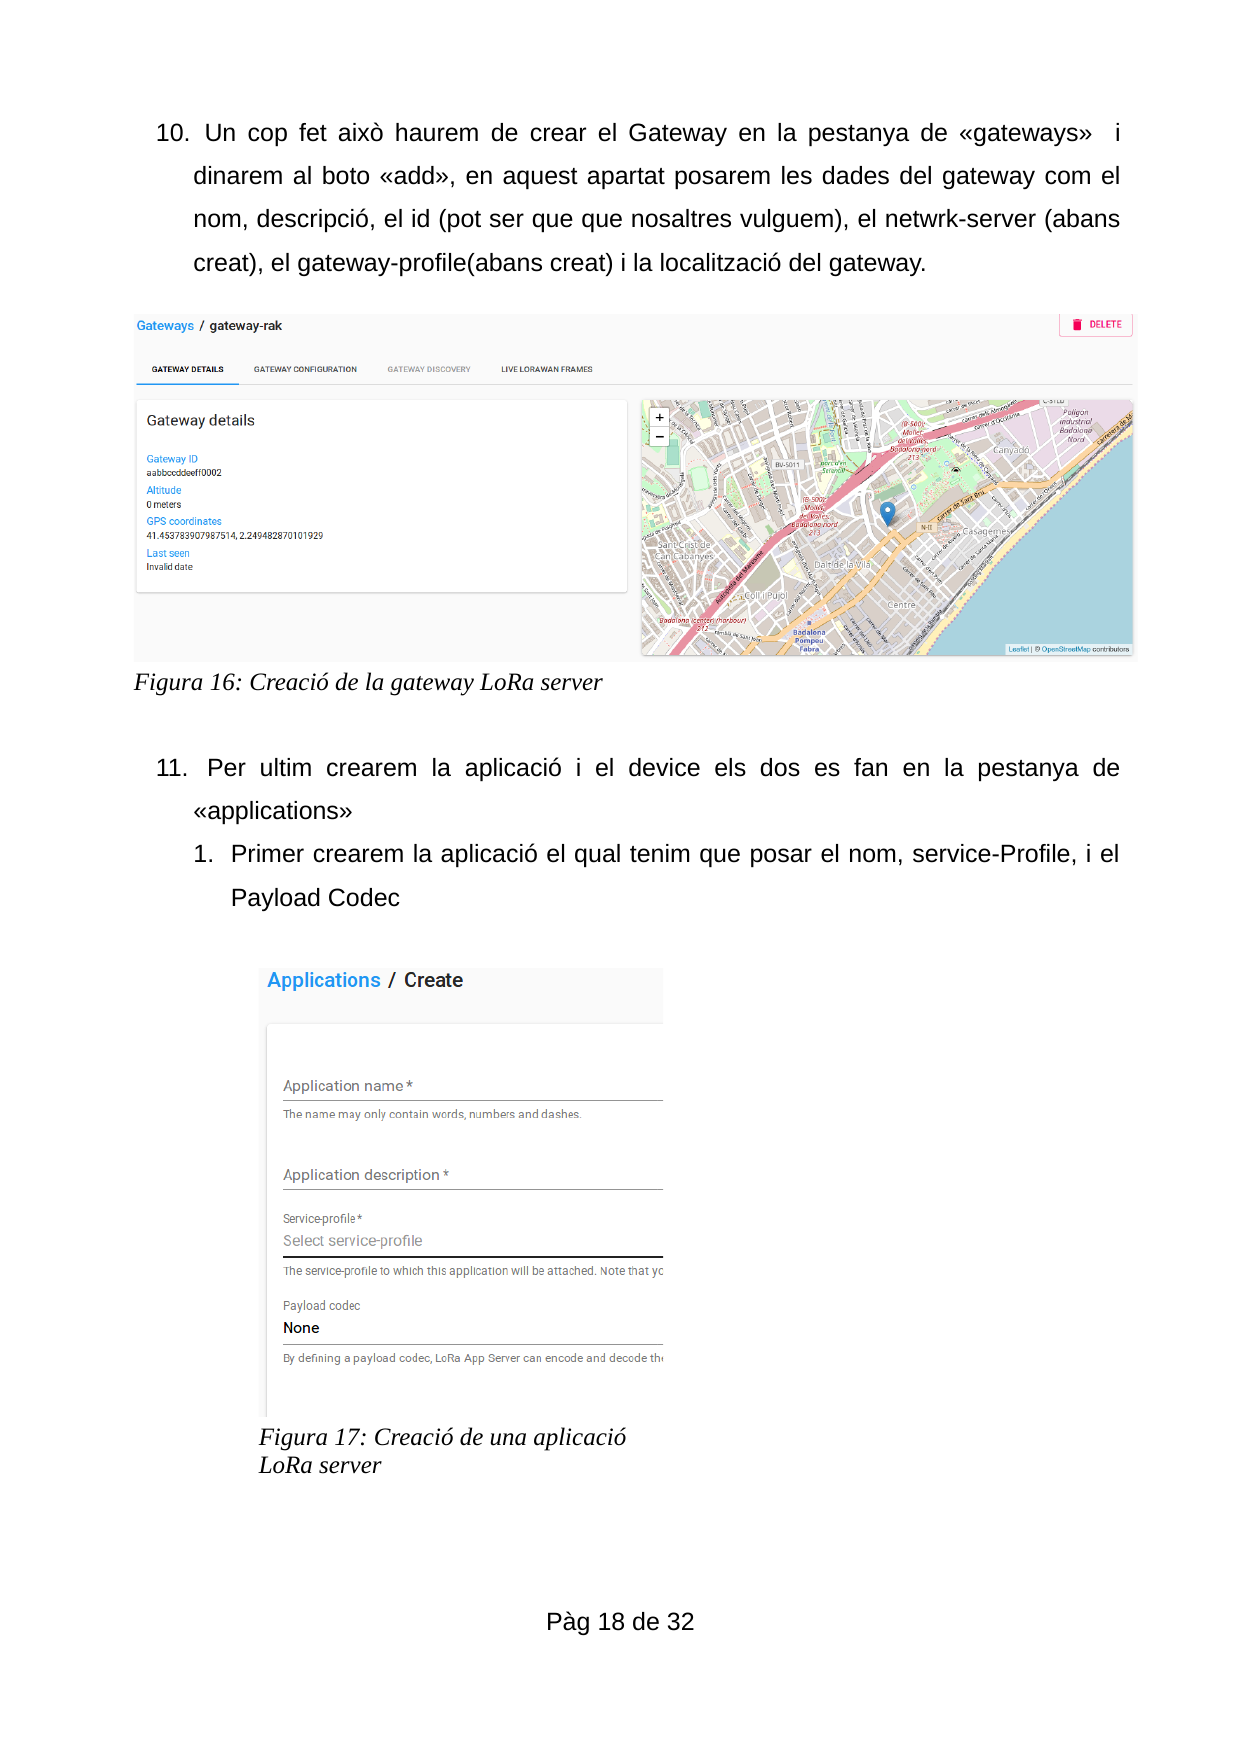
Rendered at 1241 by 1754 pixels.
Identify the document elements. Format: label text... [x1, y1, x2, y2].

text Figura 16: Creació de la gateway LoRa server [134, 662, 1138, 696]
picture [258, 968, 664, 1417]
picture [133, 314, 1138, 662]
list Per ultim crearem la aplicació i el device els dos es fan en la pestanya de «applications» [156, 753, 1122, 825]
text Figura 17: Creació de una aplicació LoRa server [258, 1417, 663, 1479]
list Primer crearem la aplicació el qual tenim que posar el nom, service-Profile, i el Payload Codec [193, 839, 1122, 911]
list Un cop fet això haurem de crear el Gateway en la pestanya de «gateways» i dinarem al boto «add», en aquest apartat posarem les dades del gateway com el nom, descripció, el id (pot ser que que nosaltres vulguem), el netwrk-server (abans creat), el gateway-profile(abans creat) i la localització del gateway. [156, 118, 1122, 276]
